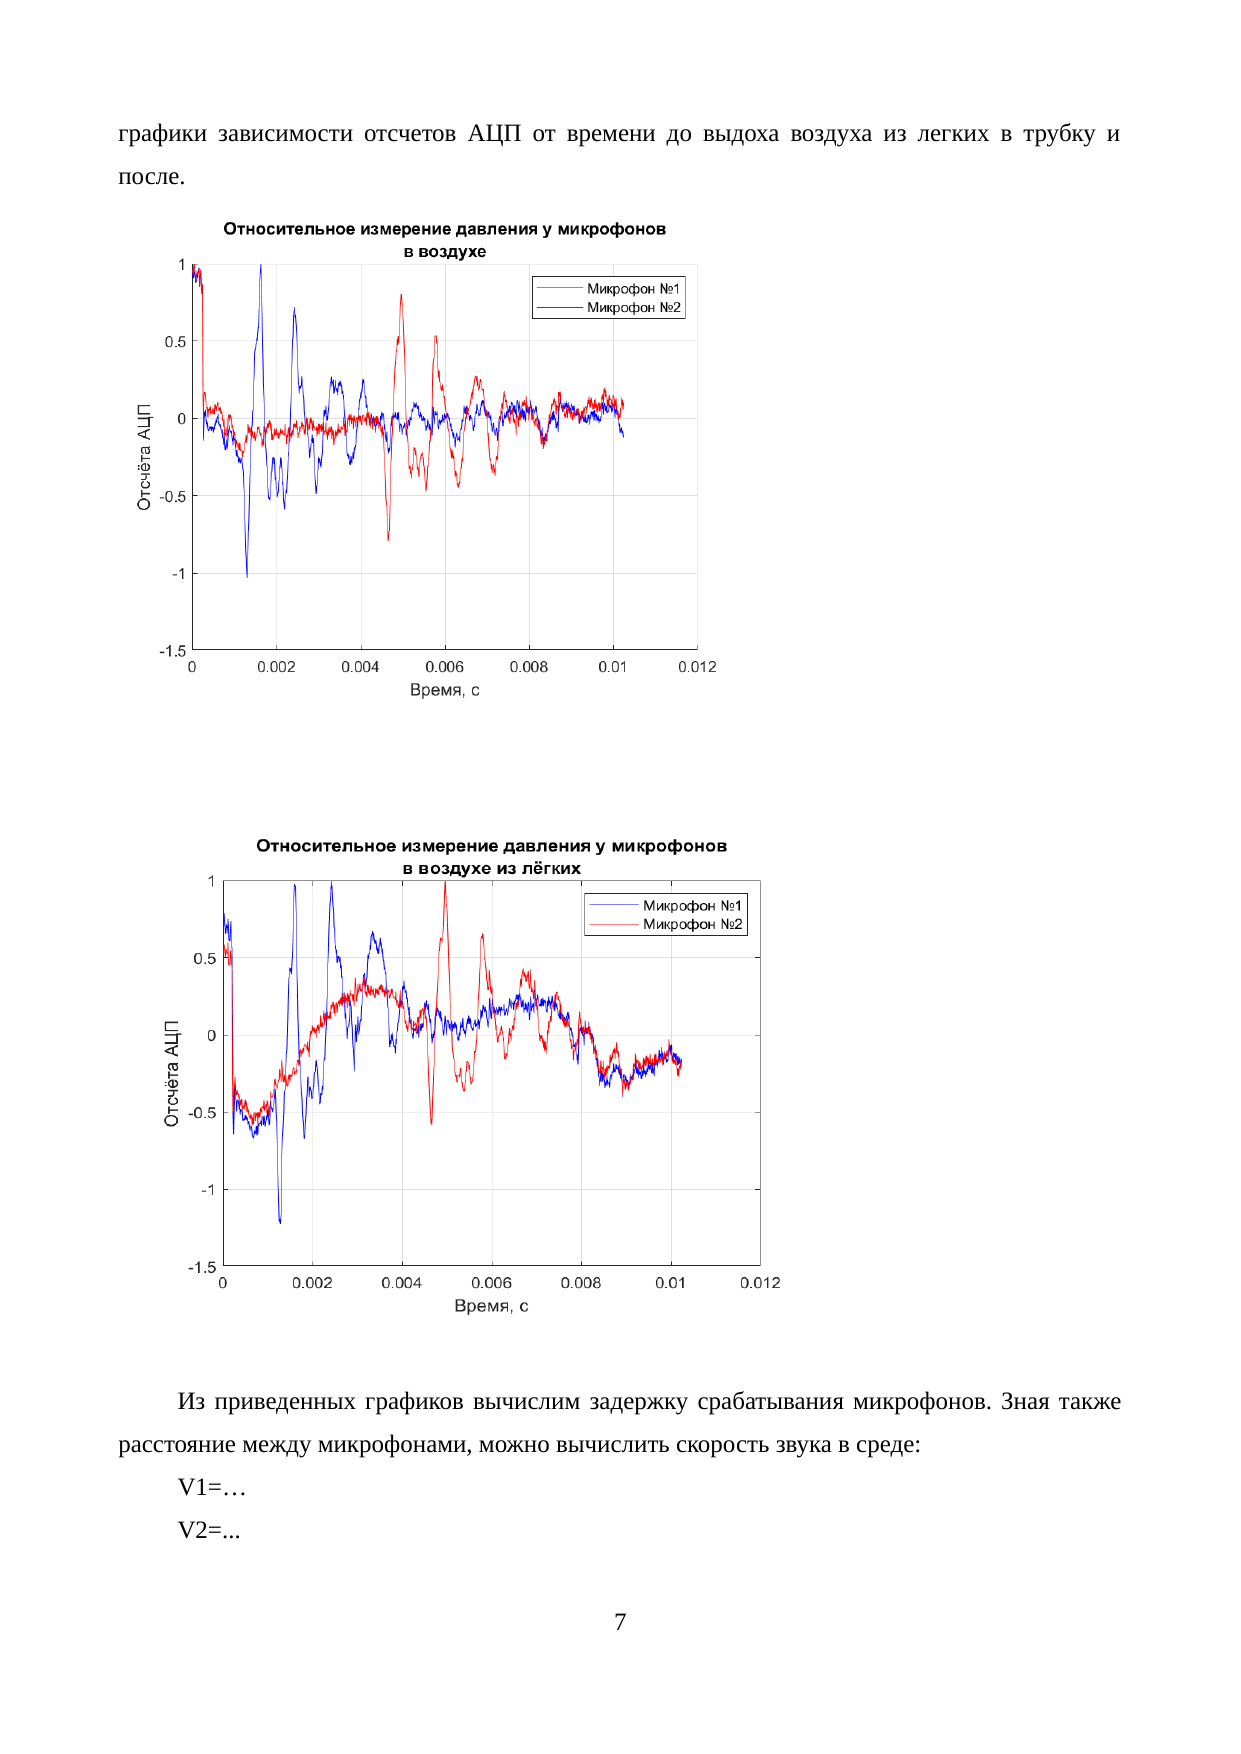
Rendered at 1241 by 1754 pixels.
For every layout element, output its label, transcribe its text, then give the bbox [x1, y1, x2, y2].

text графики зависимости отсчетов АЦП от времени до выдоха воздуха из легких в трубку и после. [118, 118, 1122, 190]
picture [132, 831, 826, 1320]
picture [107, 215, 759, 704]
text Из приведенных графиков вычислим задержку срабатывания микрофонов. Зная также расстояние между микрофонами, можно вычислить скорость звука в среде: [118, 1386, 1122, 1458]
text V2=... [118, 1515, 1122, 1544]
text V1=… [118, 1472, 1122, 1501]
